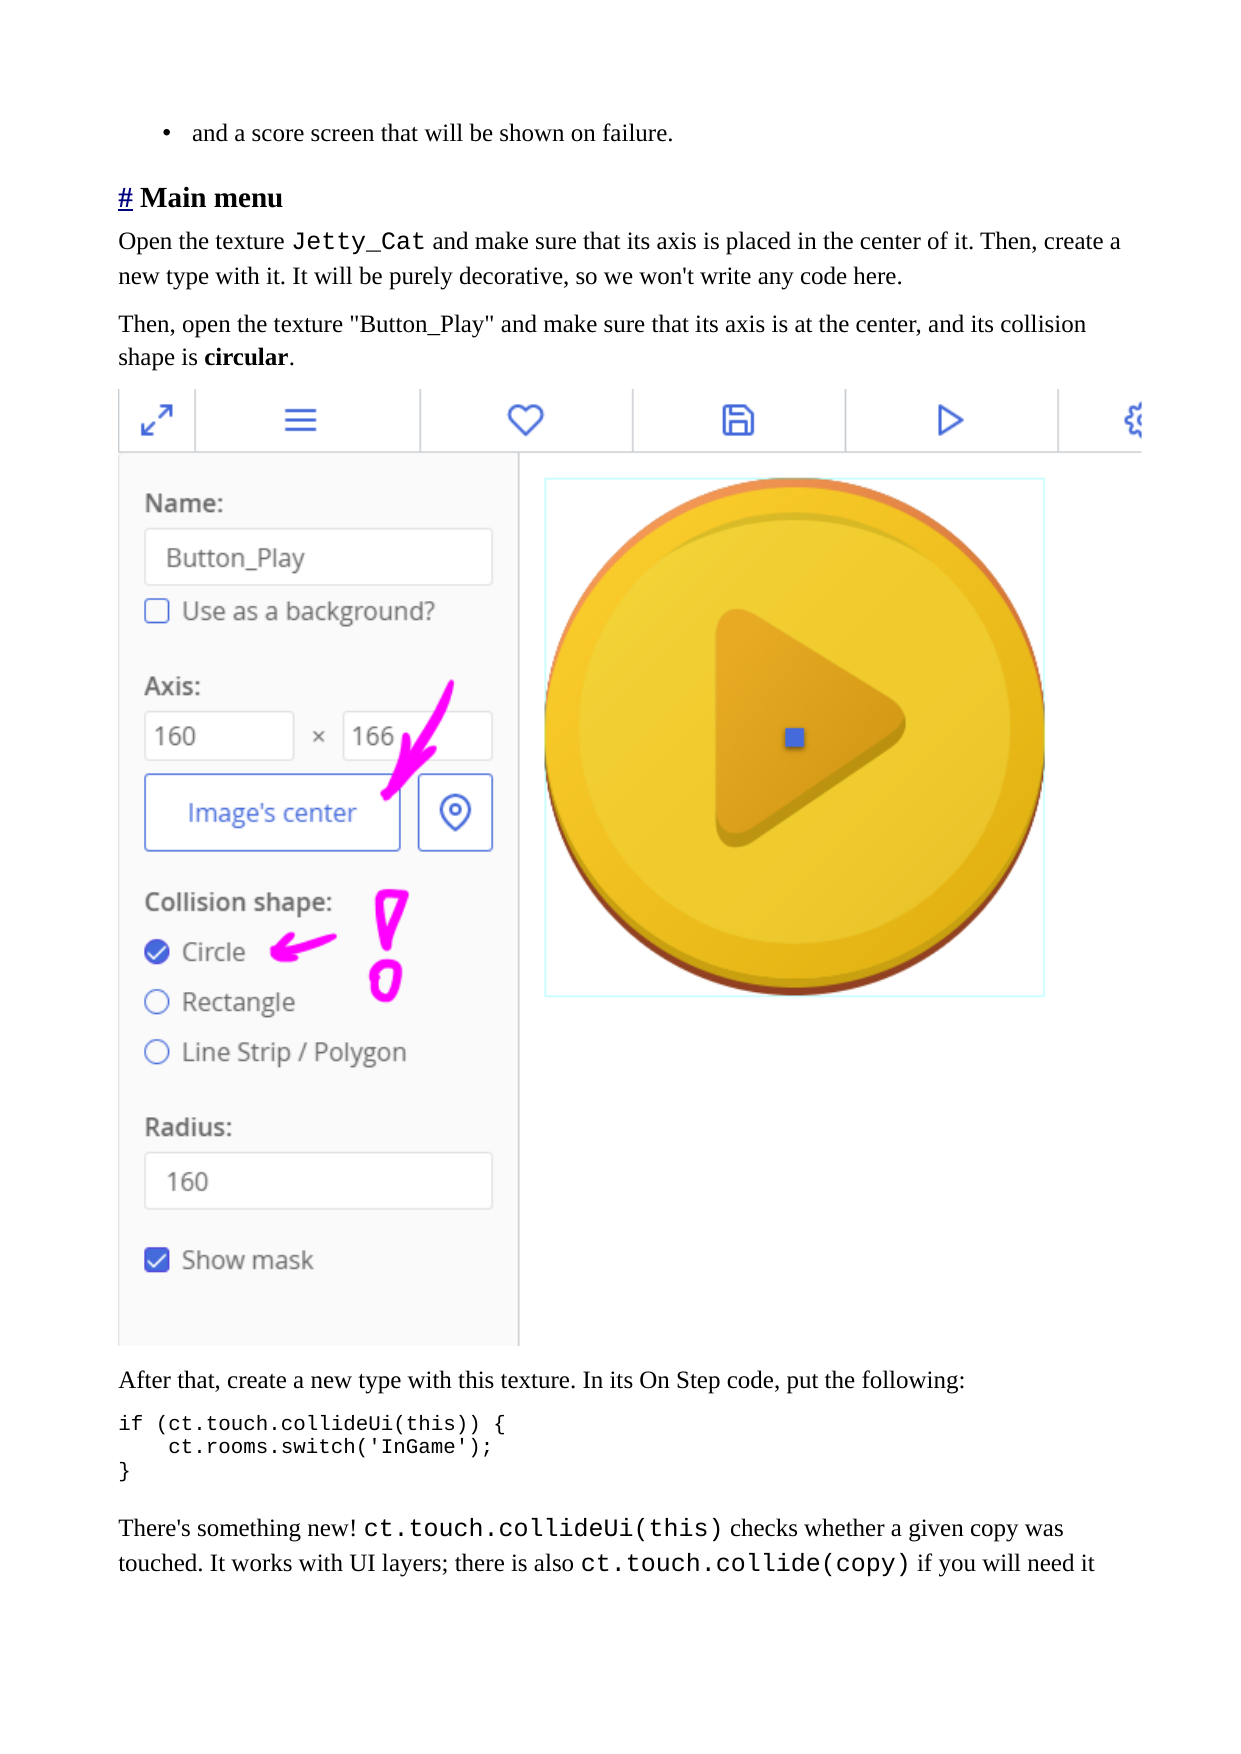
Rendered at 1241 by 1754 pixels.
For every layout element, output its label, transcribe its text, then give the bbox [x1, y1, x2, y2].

text } [118, 1460, 1122, 1483]
picture [118, 389, 1142, 1346]
list and a score screen that will be shown on failure. [162, 118, 1122, 147]
text There's something new! ct.touch.collideUi(this) checks whether a given copy was touched. It works with UI layers; there is also ct.touch.collide(copy) if you will need it [118, 1513, 1122, 1579]
text Then, open the texture "Button_Play" and make sure that its axis is at the center, and its collision shape is circular. [118, 309, 1122, 371]
text if (ct.touch.collideUi(this)) { [118, 1412, 1122, 1436]
text After that, create a new type with this texture. In its On Step code, put the following: [118, 1365, 1122, 1394]
text Open the texture Jetty_Cat and make sure that its axis is placed in the center of it. Then, create a new type with it. It will be purely decorative, so we won't write any code here. [118, 226, 1122, 290]
text ct.rooms.switch('InGame'); [118, 1436, 1122, 1460]
subtitle # Main menu [118, 180, 1122, 214]
